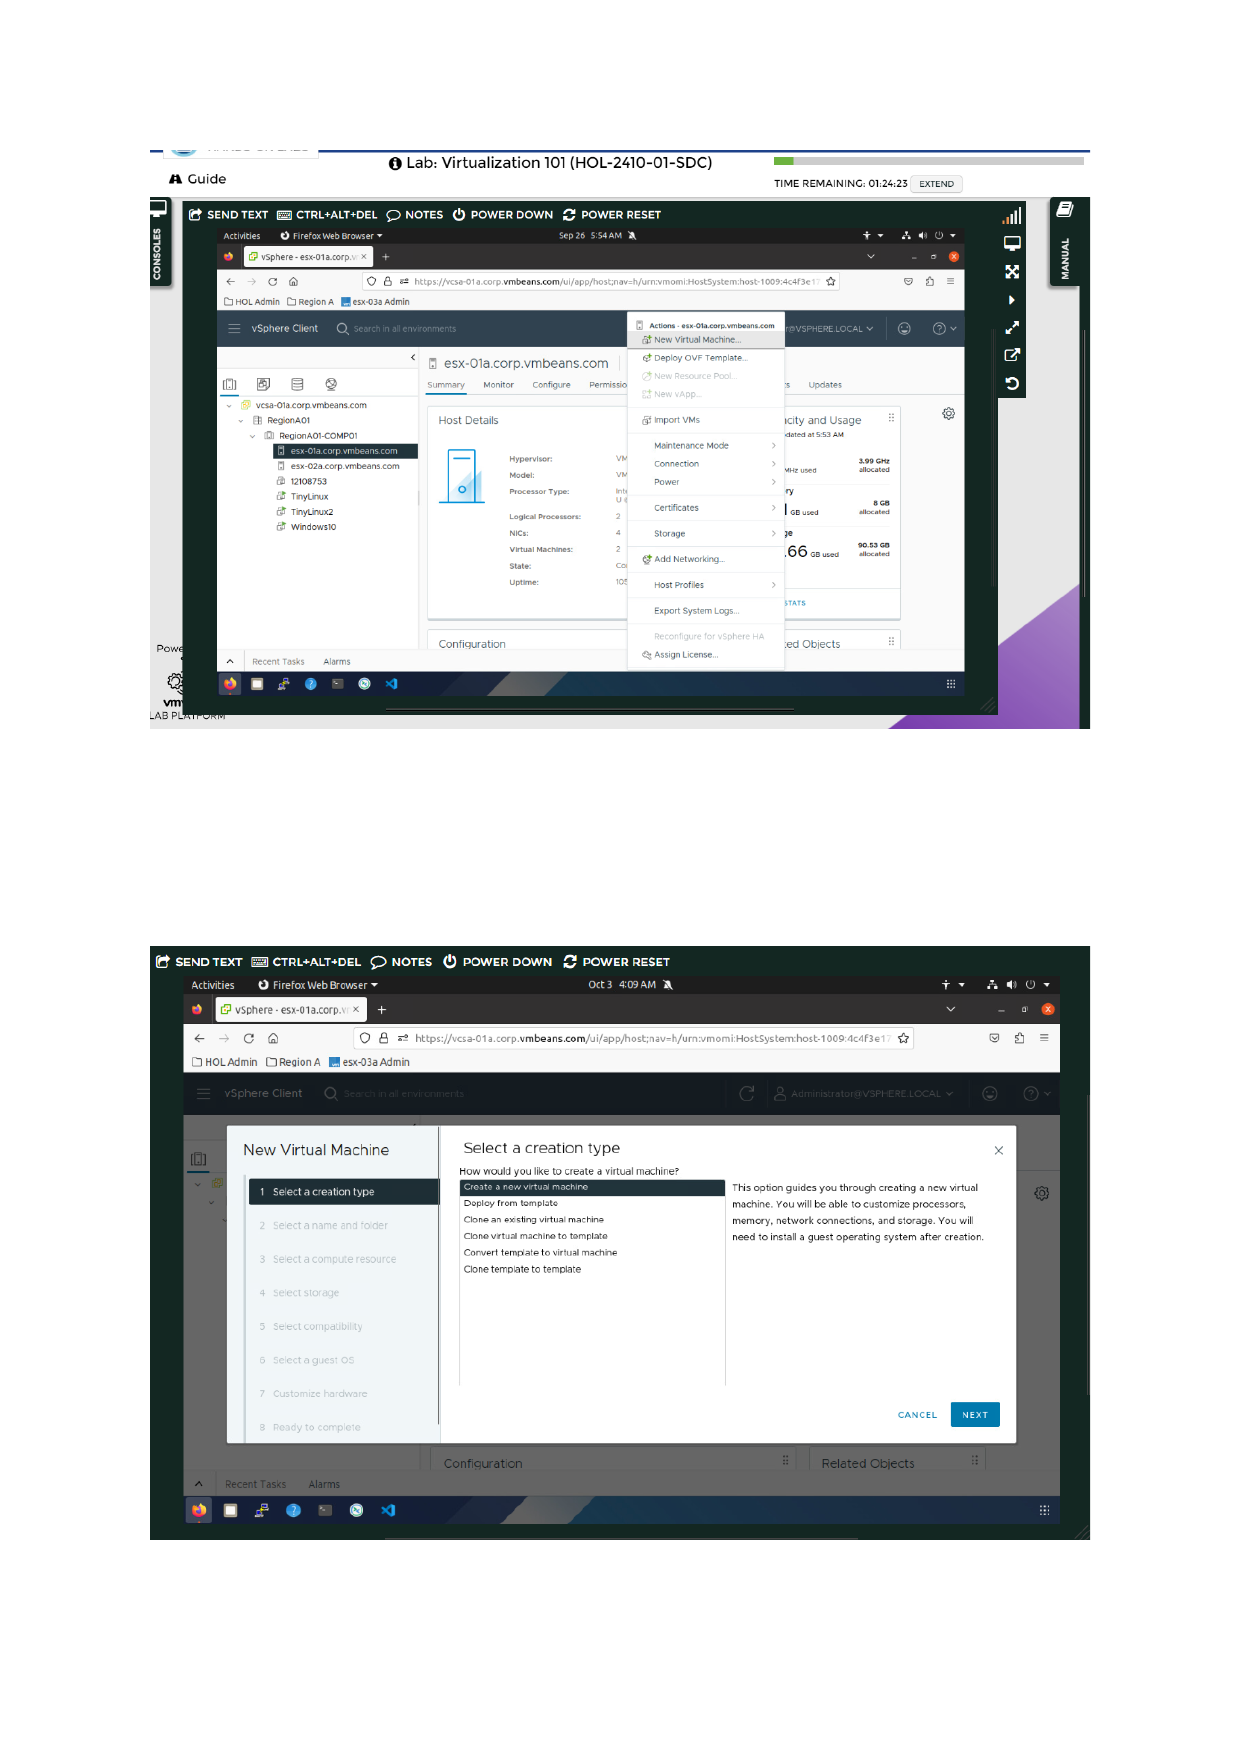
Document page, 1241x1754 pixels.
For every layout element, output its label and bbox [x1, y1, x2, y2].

picture [150, 946, 1091, 1540]
picture [150, 150, 1091, 729]
